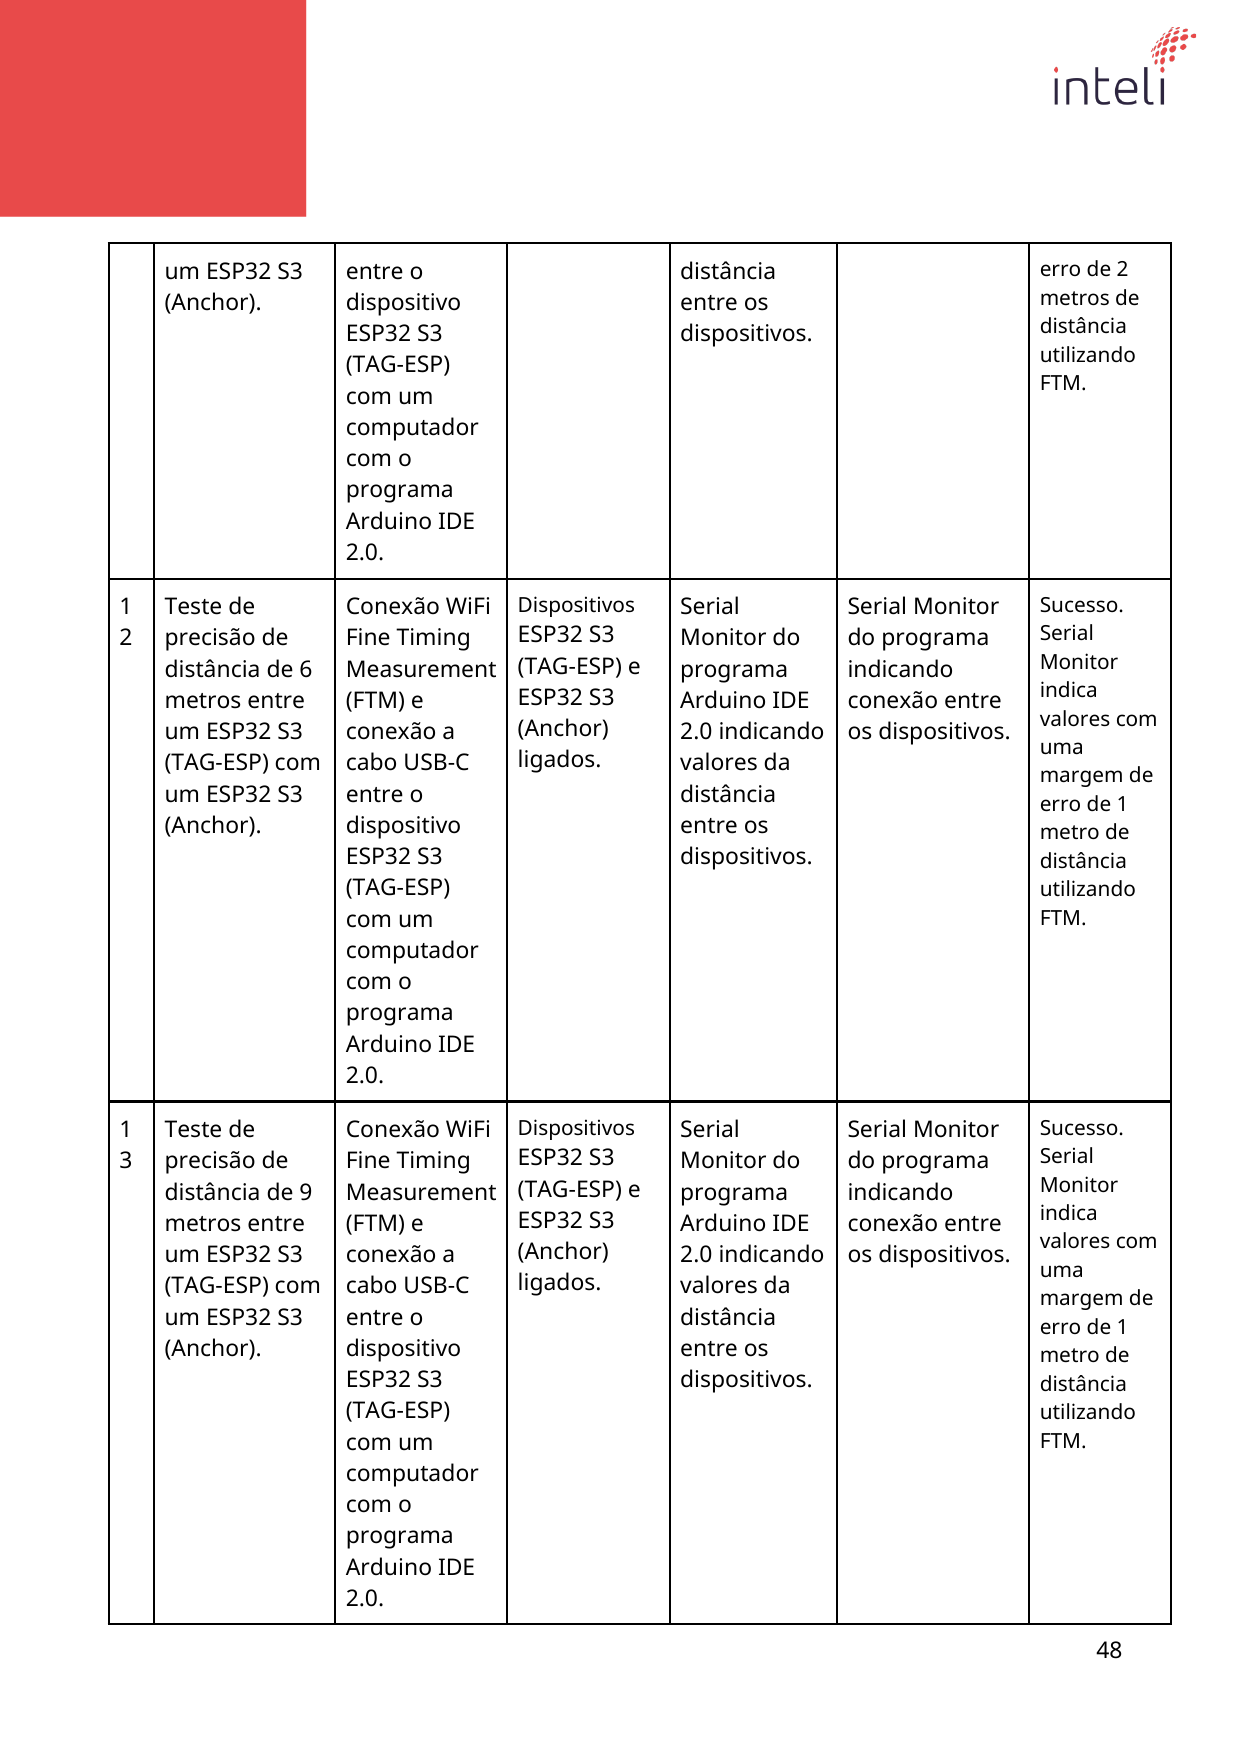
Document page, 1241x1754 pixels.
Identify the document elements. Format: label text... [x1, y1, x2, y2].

table_cell distância entre os dispositivos. [671, 244, 836, 577]
picture [1054, 27, 1197, 105]
table_cell Dispositivos ESP32 S3 (TAG-ESP) e ESP32 S3 (Anchor) ligados. [508, 1103, 669, 1623]
table_cell Serial Monitor do programa Arduino IDE 2.0 indicando valores da distância entre os dispositivos. [671, 580, 836, 1100]
table_cell Serial Monitor do programa Arduino IDE 2.0 indicando valores da distância entre os dispositivos. [671, 1103, 836, 1623]
table_cell 12 [110, 580, 153, 1100]
table_cell um ESP32 S3 (Anchor). [155, 244, 334, 577]
table_cell [508, 244, 669, 577]
table_cell Sucesso. Serial Monitor indica valores com uma margem de erro de 1 metro de distância utilizando FTM. [1030, 1103, 1170, 1623]
table_cell Teste de precisão de distância de 6 metros entre um ESP32 S3 (TAG-ESP) com um ESP32 S3 (Anchor). [155, 580, 334, 1100]
table_cell [838, 244, 1028, 577]
table_cell entre o dispositivo ESP32 S3 (TAG-ESP) com um computador com o programa Arduino IDE 2.0. [336, 244, 506, 577]
table_cell Sucesso. Serial Monitor indica valores com uma margem de erro de 1 metro de distância utilizando FTM. [1030, 580, 1170, 1100]
table_cell Dispositivos ESP32 S3 (TAG-ESP) e ESP32 S3 (Anchor) ligados. [508, 580, 669, 1100]
table_cell [110, 244, 153, 577]
picture [0, 0, 307, 217]
table_cell Conexão WiFi Fine Timing Measurement (FTM) e conexão a cabo USB-C entre o dispositivo ESP32 S3 (TAG-ESP) com um computador com o programa Arduino IDE 2.0. [336, 1103, 506, 1623]
table_cell Serial Monitor do programa indicando conexão entre os dispositivos. [838, 580, 1028, 1100]
table_cell Conexão WiFi Fine Timing Measurement (FTM) e conexão a cabo USB-C entre o dispositivo ESP32 S3 (TAG-ESP) com um computador com o programa Arduino IDE 2.0. [336, 580, 506, 1100]
table_cell Serial Monitor do programa indicando conexão entre os dispositivos. [838, 1103, 1028, 1623]
table_cell erro de 2 metros de distância utilizando FTM. [1030, 244, 1170, 577]
table_cell 13 [110, 1103, 153, 1623]
table_cell Teste de precisão de distância de 9 metros entre um ESP32 S3 (TAG-ESP) com um ESP32 S3 (Anchor). [155, 1103, 334, 1623]
